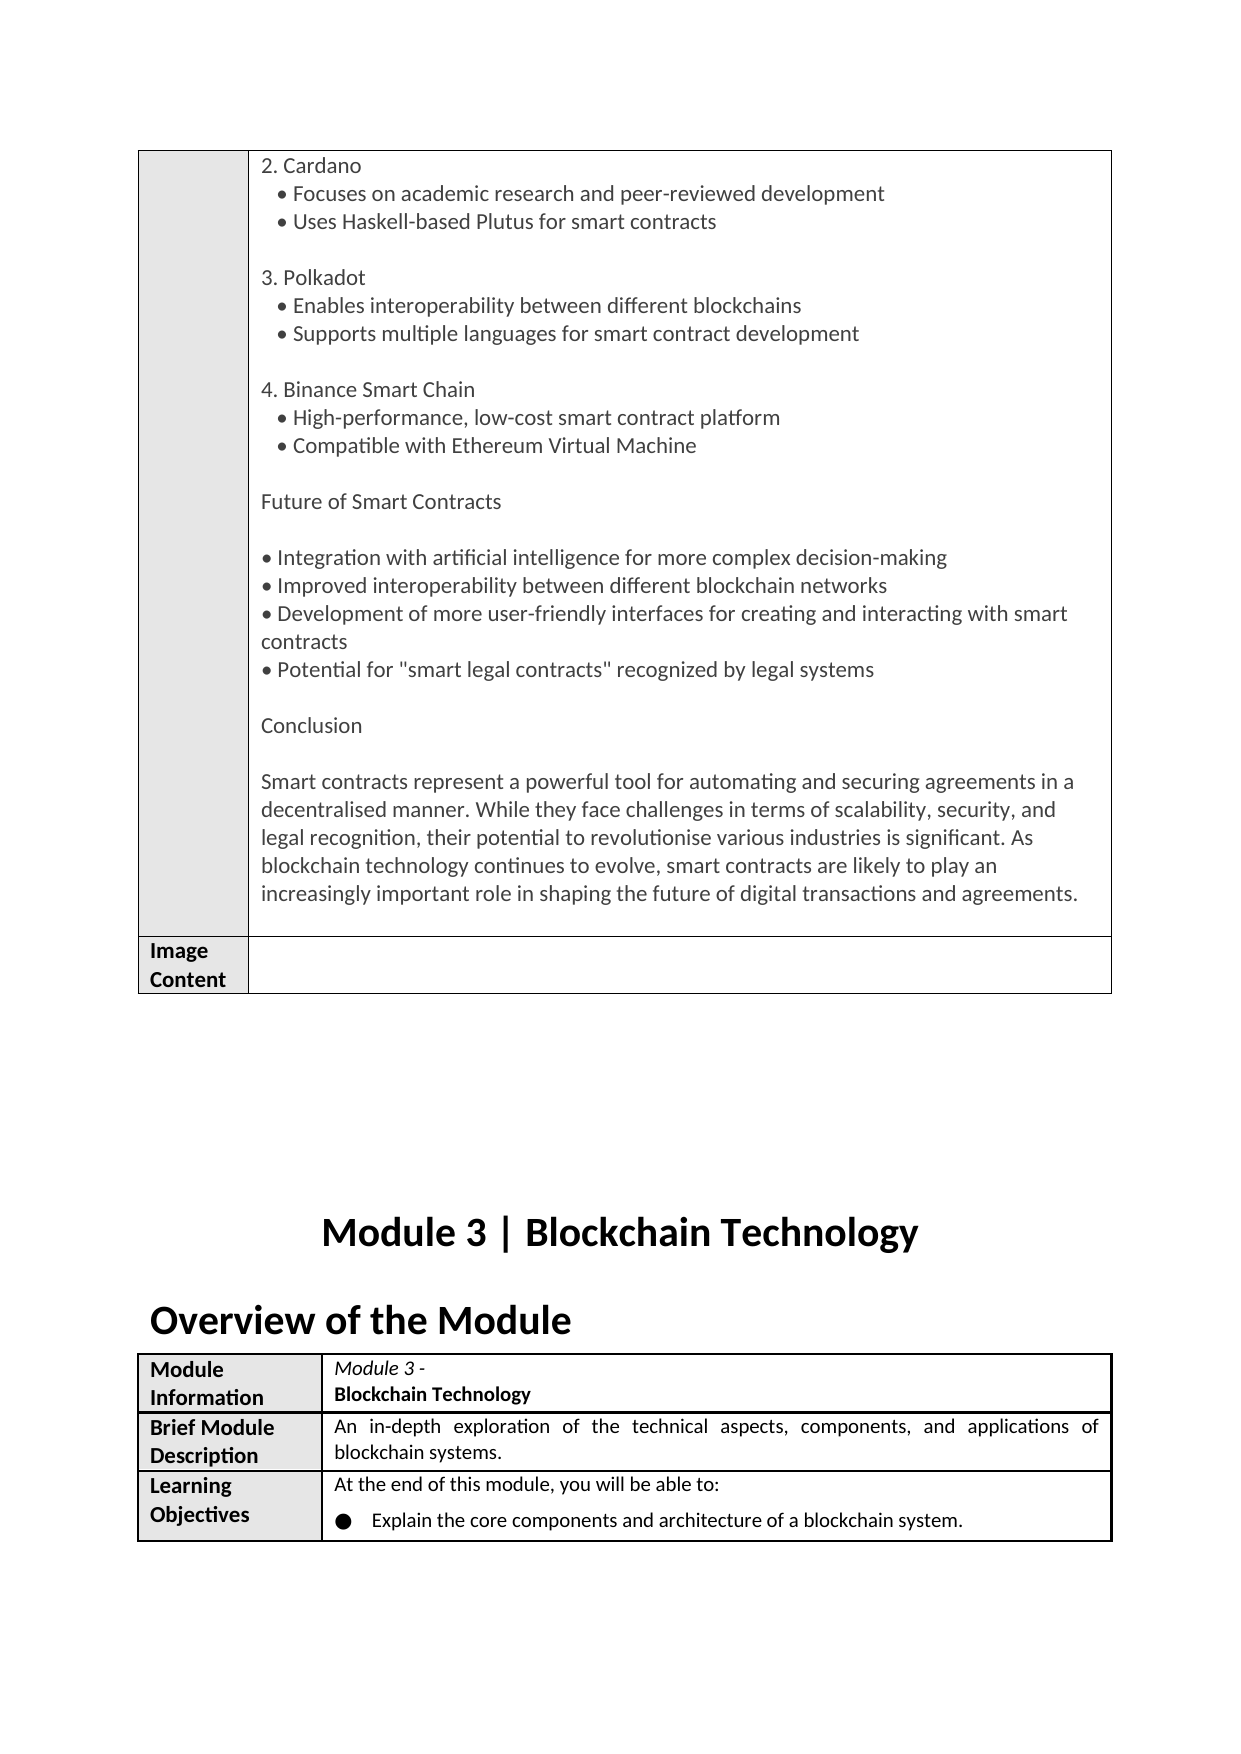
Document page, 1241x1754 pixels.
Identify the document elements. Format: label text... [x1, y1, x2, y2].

subtitle Overview of the Module [150, 1294, 1090, 1345]
table_cell An in-depth exploration of the technical aspects, components, and applications of blockchain systems. [323, 1414, 1110, 1469]
table_cell At the end of this module, you will be able to: Explain the core components and architecture of a blockchain system. Analyse the role of cryptography in ensuring blockchain security and integrity. Compare and contrast different types of blockchain networks (public, private, and consortium). Evaluate the scalability challenges faced by blockchain systems and potential solutions. Describe the process of mining and its role in maintaining the blockchain. Discuss the concept of forking in blockchain and its implications. Examine real-world applications of blockchain technology across various industries. Assess the advantages and limitations of blockchain technology in different use cases. Explain the concept of smart contracts and their implementation on blockchain platforms. Analyse the future trends and potential developments in blockchain technology. [323, 1472, 1110, 1540]
table_header Module Information [139, 1355, 321, 1411]
table_cell Learning Objectives [139, 1472, 321, 1540]
title Module 3 | Blockchain Technology [150, 1206, 1090, 1257]
table_cell Brief Module Description [139, 1414, 321, 1469]
table_cell 2. Cardano • Focuses on academic research and peer-reviewed development • Uses Haskell-based Plutus for smart contracts 3. Polkadot • Enables interoperability between different blockchains • Supports multiple languages for smart contract development 4. Binance Smart Chain • High-performance, low-cost smart contract platform • Compatible with Ethereum Virtual Machine Future of Smart Contracts • Integration with artificial intelligence for more complex decision-making • Improved interoperability between different blockchain networks • Development of more user-friendly interfaces for creating and interacting with smart contracts • Potential for "smart legal contracts" recognized by legal systems Conclusion Smart contracts represent a powerful tool for automating and securing agreements in a decentralised manner. While they face challenges in terms of scalability, security, and legal recognition, their potential to revolutionise various industries is significant. As blockchain technology continues to evolve, smart contracts are likely to play an increasingly important role in shaping the future of digital transactions and agreements. [249, 151, 1111, 936]
table_header Module 3 - Blockchain Technology [323, 1355, 1110, 1411]
table_cell Image Content [139, 937, 248, 993]
table_cell [139, 151, 248, 936]
table_cell [249, 937, 1111, 993]
